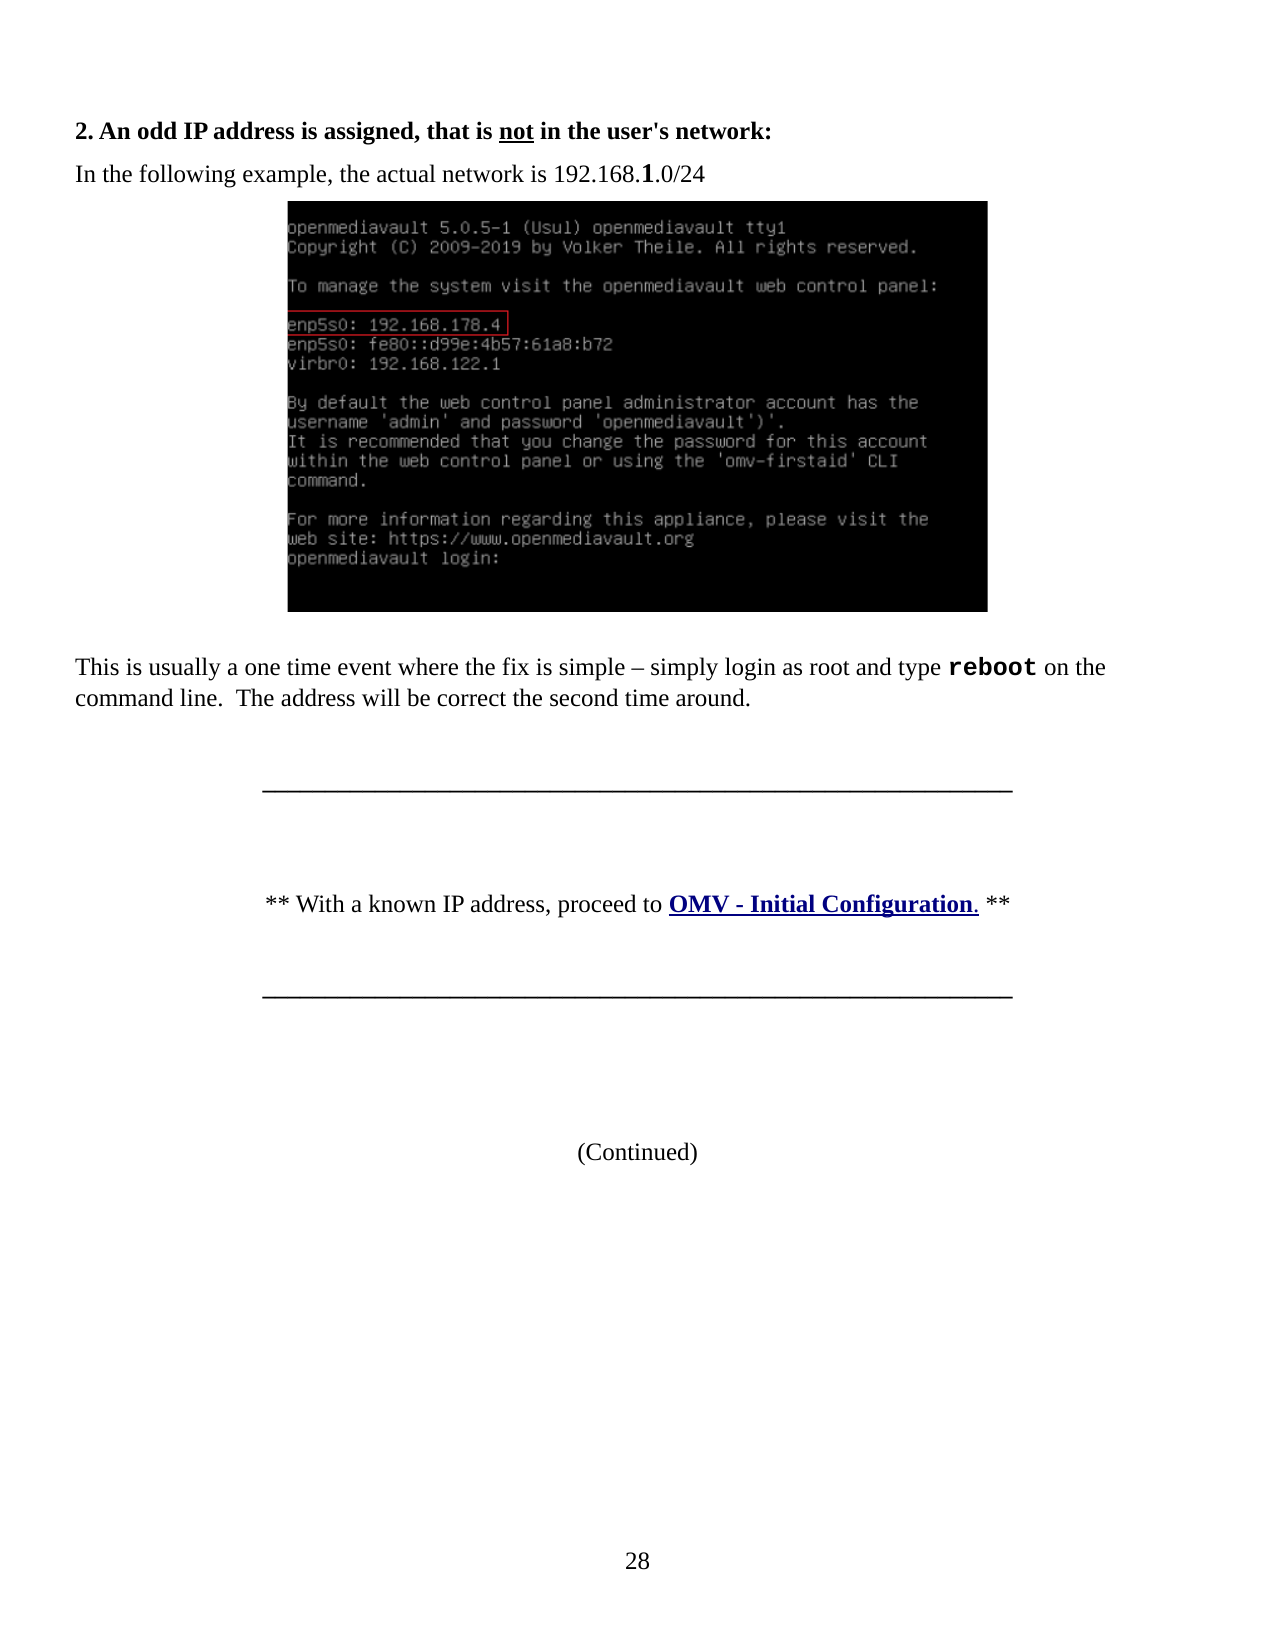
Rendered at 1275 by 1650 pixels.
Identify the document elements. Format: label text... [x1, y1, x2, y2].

text 2. An odd IP address is assigned, that is not in the user's network: [75, 116, 1200, 145]
text This is usually a one time event where the fix is simple – simply login as root and type reboot on the command line. The address will be correct the second time around. [75, 652, 1200, 712]
text ** With a known IP address, proceed to OMV - Initial Configuration. ** [75, 889, 1200, 918]
text ____________________________________________________________ [75, 766, 1200, 794]
text (Continued) [75, 1137, 1200, 1166]
text ____________________________________________________________ [75, 972, 1200, 1001]
text In the following example, the actual network is 192.168.1.0/24 [75, 157, 1200, 189]
